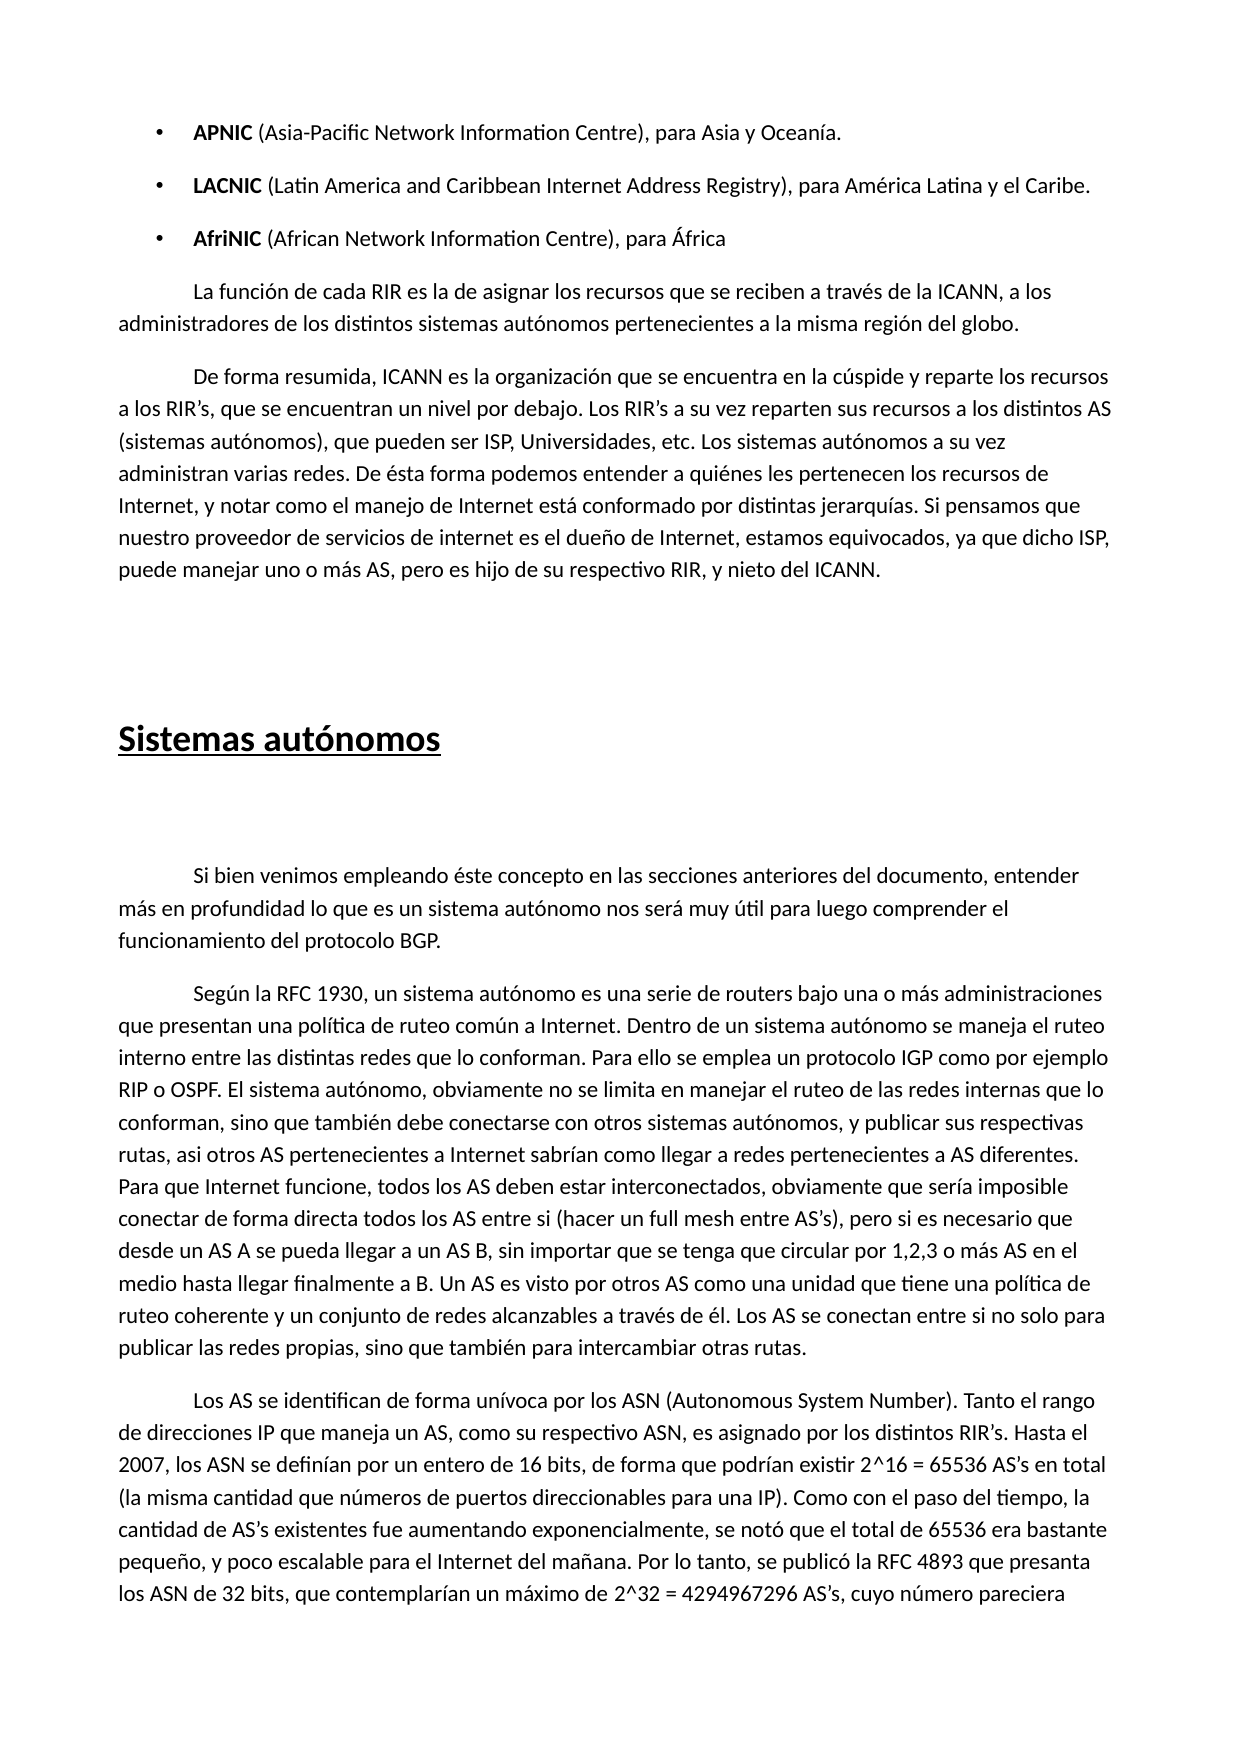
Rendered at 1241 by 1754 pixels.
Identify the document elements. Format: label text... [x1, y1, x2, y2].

text Si bien venimos empleando éste concepto en las secciones anteriores del documento, entender más en profundidad lo que es un sistema autónomo nos será muy útil para luego comprender el funcionamiento del protocolo BGP. [118, 862, 1122, 954]
text Los AS se identifican de forma unívoca por los ASN (Autonomous System Number). Tanto el rango de direcciones IP que maneja un AS, como su respectivo ASN, es asignado por los distintos RIR’s. Hasta el 2007, los ASN se definían por un entero de 16 bits, de forma que podrían existir 2^16 = 65536 AS’s en total (la misma cantidad que números de puertos direccionables para una IP). Como con el paso del tiempo, la cantidad de AS’s existentes fue aumentando exponencialmente, se notó que el total de 65536 era bastante pequeño, y poco escalable para el Internet del mañana. Por lo tanto, se publicó la RFC 4893 que presanta los ASN de 32 bits, que contemplarían un máximo de 2^32 = 4294967296 AS’s, cuyo número pareciera [118, 1386, 1122, 1607]
text La función de cada RIR es la de asignar los recursos que se reciben a través de la ICANN, a los administradores de los distintos sistemas autónomos pertenecientes a la misma región del globo. [118, 277, 1122, 337]
list LACNIC (Latin America and Caribbean Internet Address Registry), para América Latina y el Caribe. [156, 171, 1122, 199]
text Según la RFC 1930, un sistema autónomo es una serie de routers bajo una o más administraciones que presentan una política de ruteo común a Internet. Dentro de un sistema autónomo se maneja el ruteo interno entre las distintas redes que lo conforman. Para ello se emplea un protocolo IGP como por ejemplo RIP o OSPF. El sistema autónomo, obviamente no se limita en manejar el ruteo de las redes internas que lo conforman, sino que también debe conectarse con otros sistemas autónomos, y publicar sus respectivas rutas, asi otros AS pertenecientes a Internet sabrían como llegar a redes pertenecientes a AS diferentes. Para que Internet funcione, todos los AS deben estar interconectados, obviamente que sería imposible conectar de forma directa todos los AS entre si (hacer un full mesh entre AS’s), pero si es necesario que desde un AS A se pueda llegar a un AS B, sin importar que se tenga que circular por 1,2,3 o más AS en el medio hasta llegar finalmente a B. Un AS es visto por otros AS como una unidad que tiene una política de ruteo coherente y un conjunto de redes alcanzables a través de él. Los AS se conectan entre si no solo para publicar las redes propias, sino que también para intercambiar otras rutas. [118, 979, 1122, 1361]
text De forma resumida, ICANN es la organización que se encuentra en la cúspide y reparte los recursos a los RIR’s, que se encuentran un nivel por debajo. Los RIR’s a su vez reparten sus recursos a los distintos AS (sistemas autónomos), que pueden ser ISP, Universidades, etc. Los sistemas autónomos a su vez administran varias redes. De ésta forma podemos entender a quiénes les pertenecen los recursos de Internet, y notar como el manejo de Internet está conformado por distintas jerarquías. Si pensamos que nuestro proveedor de servicios de internet es el dueño de Internet, estamos equivocados, ya que dicho ISP, puede manejar uno o más AS, pero es hijo de su respectivo RIR, y nieto del ICANN. [118, 362, 1122, 583]
text Sistemas autónomos [118, 714, 1122, 760]
list AfriNIC (African Network Information Centre), para África [156, 224, 1122, 252]
list APNIC (Asia-Pacific Network Information Centre), para Asia y Oceanía. [156, 118, 1122, 146]
